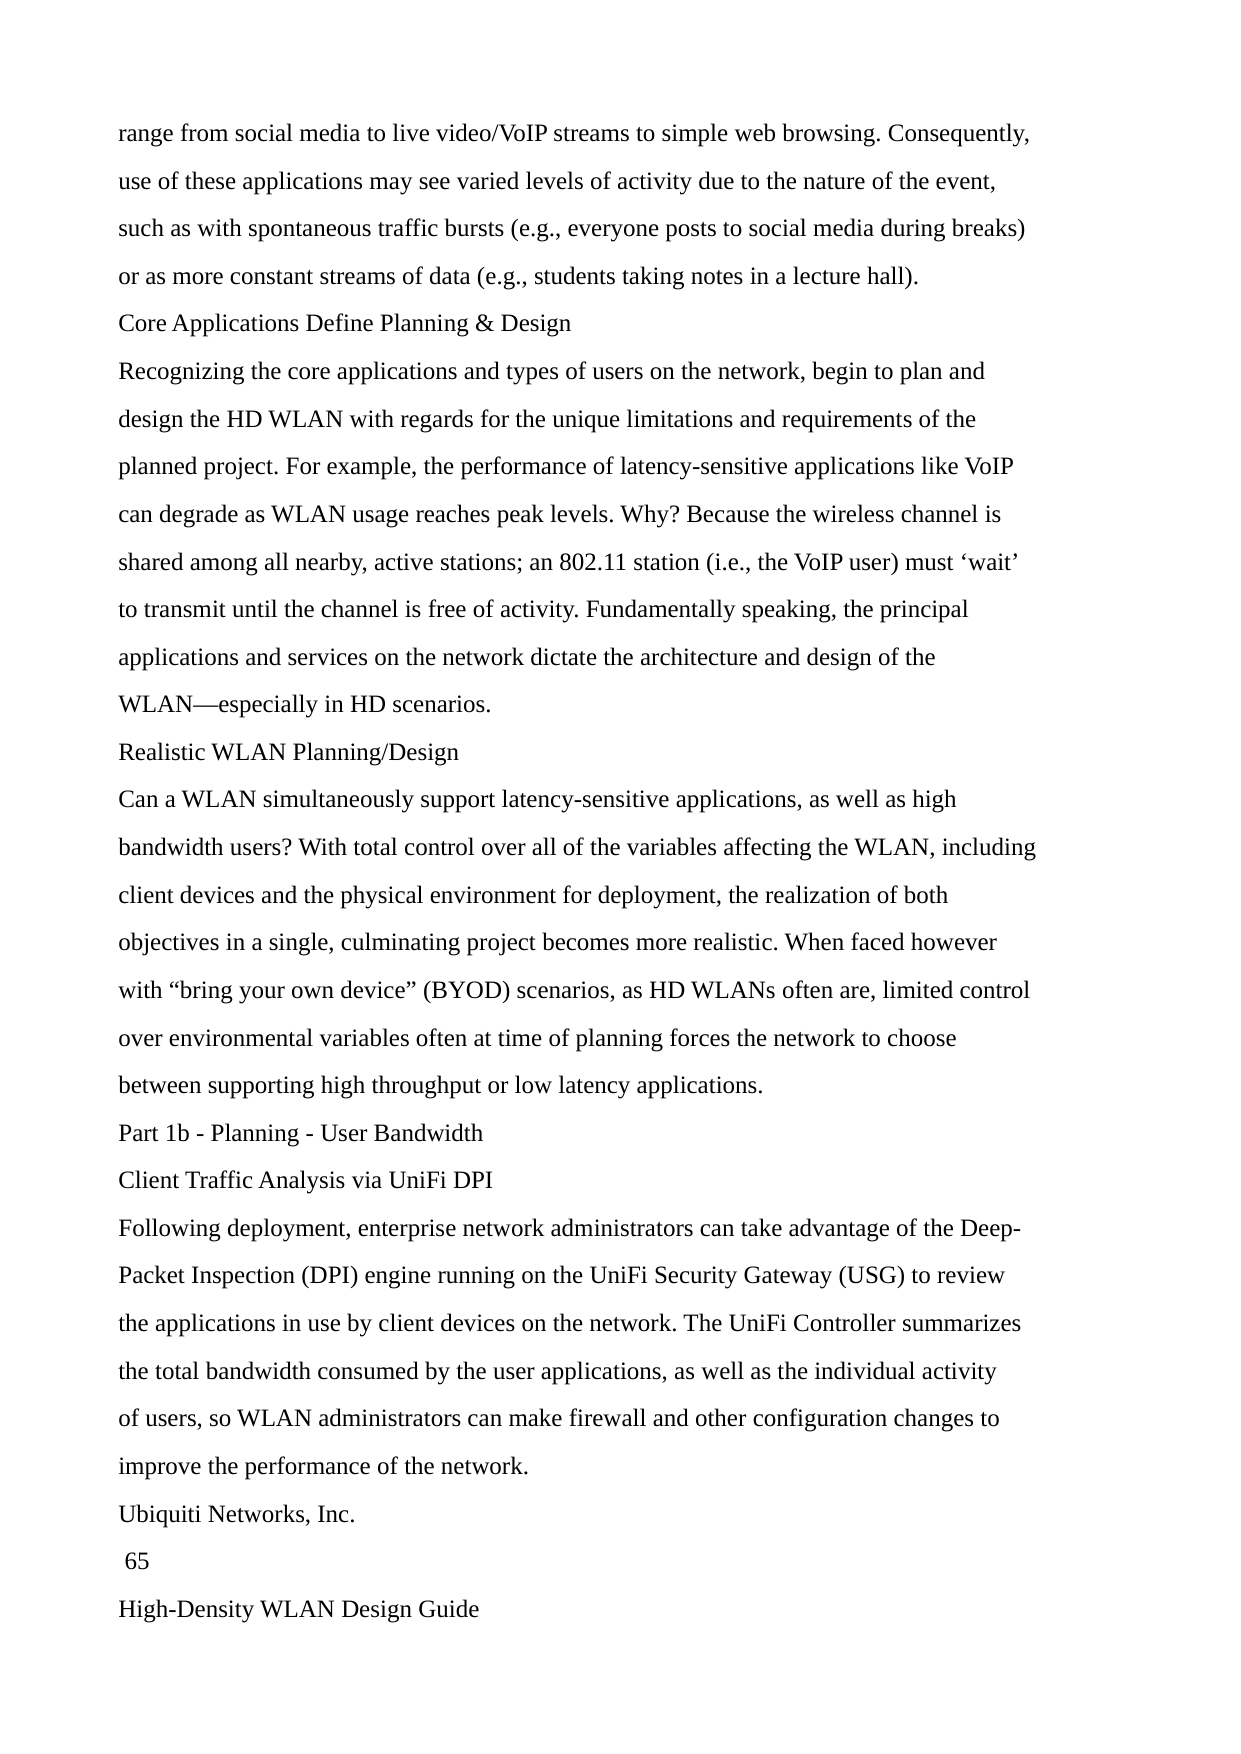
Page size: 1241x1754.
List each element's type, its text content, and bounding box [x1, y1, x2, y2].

text to transmit until the channel is free of activity. Fundamentally speaking, the principal [118, 594, 1122, 623]
text High-Density WLAN Design Guide [118, 1594, 1122, 1623]
text Client Traffic Analysis via UniFi DPI [118, 1165, 1122, 1194]
text shared among all nearby, active stations; an 802.11 station (i.e., the VoIP user) must ‘wait’ [118, 547, 1122, 575]
text Can a WLAN simultaneously support latency-sensitive applications, as well as high [118, 784, 1122, 813]
text the applications in use by client devices on the network. The UniFi Controller summarizes [118, 1308, 1122, 1337]
text applications and services on the network dictate the architecture and design of the [118, 642, 1122, 671]
text range from social media to live video/VoIP streams to simple web browsing. Consequently, [118, 118, 1122, 147]
text the total bandwidth consumed by the user applications, as well as the individual activity [118, 1356, 1122, 1384]
text Recognizing the core applications and types of users on the network, begin to plan and [118, 356, 1122, 385]
text with “bring your own device” (BYOD) scenarios, as HD WLANs often are, limited control [118, 975, 1122, 1004]
text design the HD WLAN with regards for the unique limitations and requirements of the [118, 404, 1122, 432]
text 65 [118, 1546, 1122, 1575]
text of users, so WLAN administrators can make firewall and other configuration changes to [118, 1403, 1122, 1432]
text Realistic WLAN Planning/Design [118, 737, 1122, 766]
text or as more constant streams of data (e.g., students taking notes in a lecture hall). [118, 261, 1122, 290]
text use of these applications may see varied levels of activity due to the nature of the event, [118, 166, 1122, 194]
text can degrade as WLAN usage reaches peak levels. Why? Because the wireless channel is [118, 499, 1122, 528]
text client devices and the physical environment for deployment, the realization of both [118, 880, 1122, 908]
text Part 1b - Planning - User Bandwidth [118, 1118, 1122, 1147]
text objectives in a single, culminating project becomes more realistic. When faced however [118, 927, 1122, 956]
text planned project. For example, the performance of latency-sensitive applications like VoIP [118, 451, 1122, 480]
text WLAN—especially in HD scenarios. [118, 689, 1122, 718]
text improve the performance of the network. [118, 1451, 1122, 1480]
text Following deployment, enterprise network administrators can take advantage of the Deep- [118, 1213, 1122, 1242]
text between supporting high throughput or low latency applications. [118, 1070, 1122, 1099]
text such as with spontaneous traffic bursts (e.g., everyone posts to social media during breaks) [118, 213, 1122, 242]
text bandwidth users? With total control over all of the variables affecting the WLAN, including [118, 832, 1122, 861]
text Ubiquiti Networks, Inc. [118, 1499, 1122, 1527]
text Core Applications Define Planning & Design [118, 308, 1122, 337]
text Packet Inspection (DPI) engine running on the UniFi Security Gateway (USG) to review [118, 1261, 1122, 1289]
text over environmental variables often at time of planning forces the network to choose [118, 1023, 1122, 1051]
